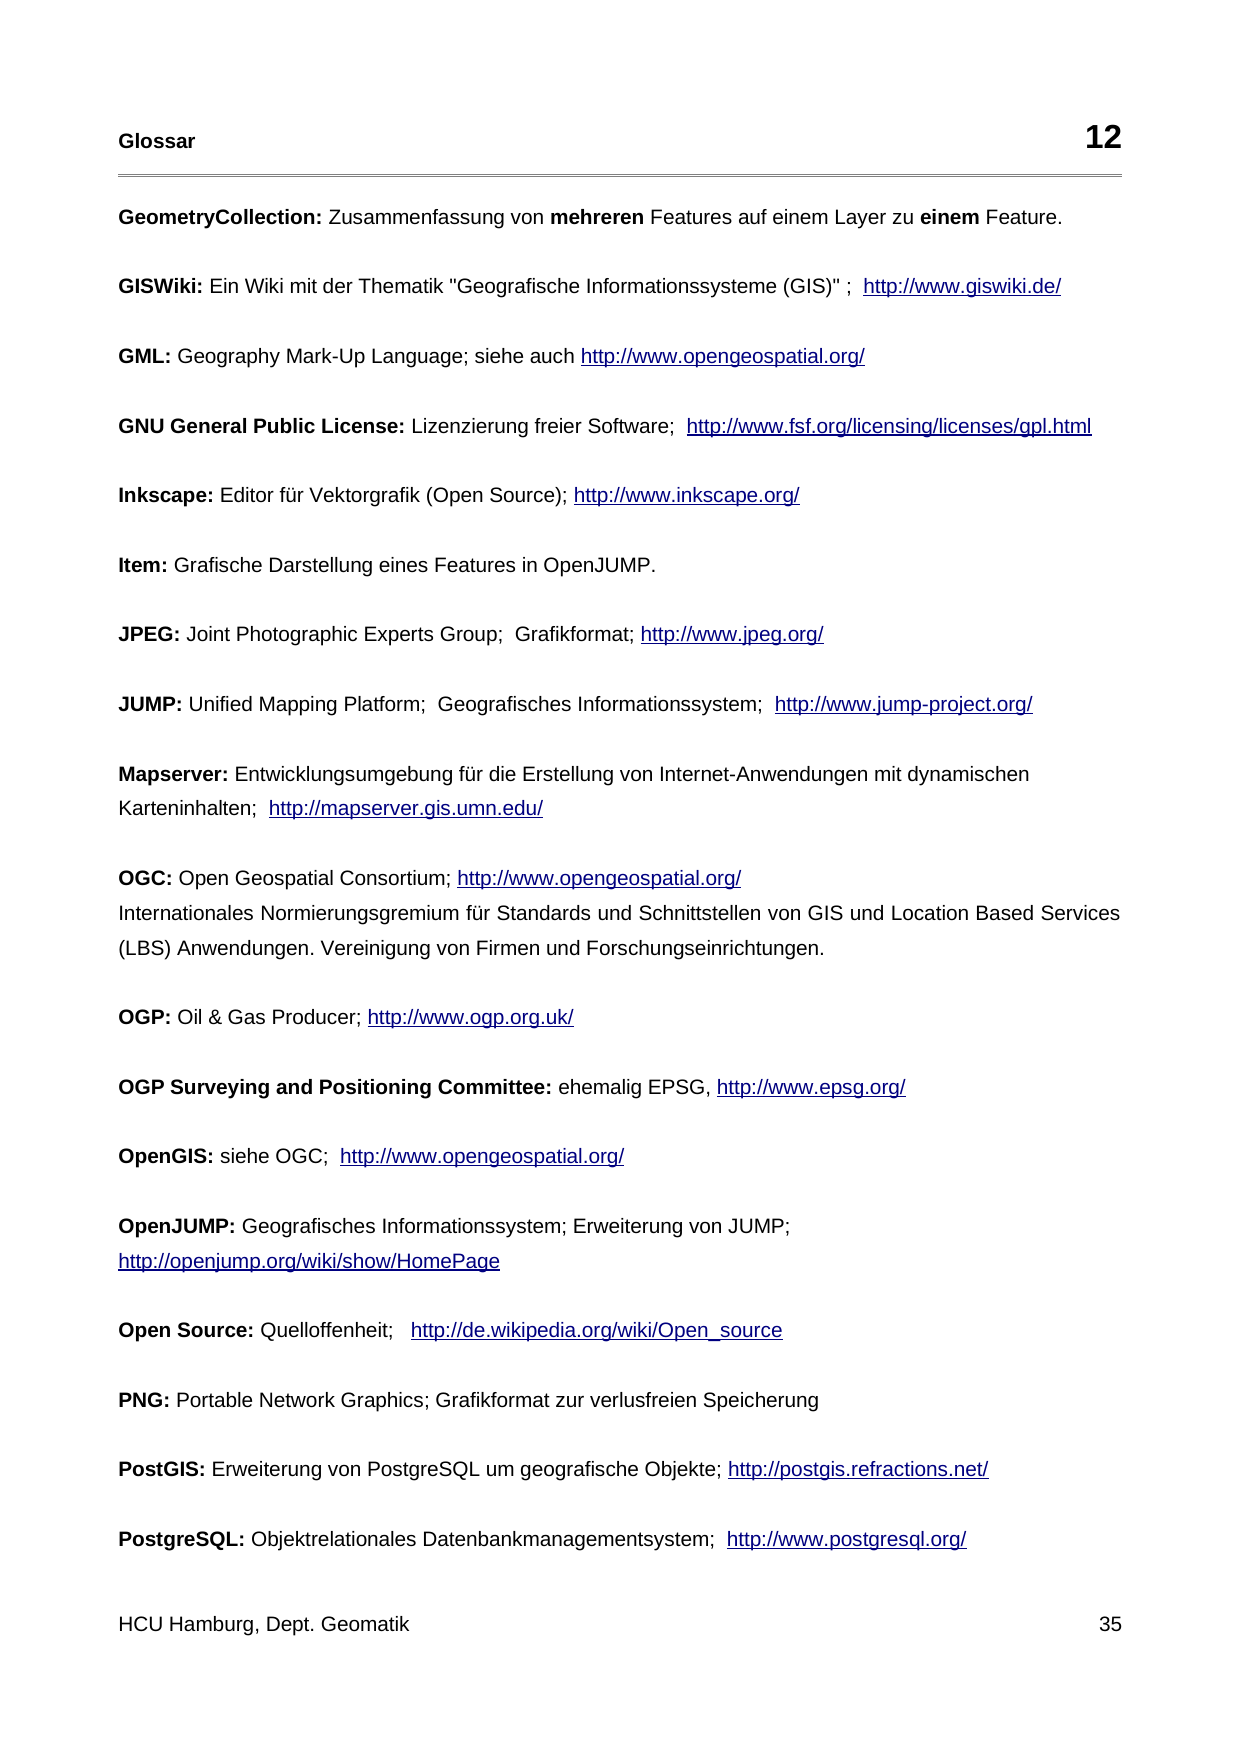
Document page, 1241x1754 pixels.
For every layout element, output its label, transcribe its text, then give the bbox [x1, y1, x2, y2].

text Mapserver: Entwicklungsumgebung für die Erstellung von Internet-Anwendungen mit dynamischen Karteninhalten; http://mapserver.gis.umn.edu/ [118, 762, 1122, 820]
text Open Source: Quelloffenheit; http://de.wikipedia.org/wiki/Open_source [118, 1319, 1122, 1342]
text GML: Geography Mark-Up Language; siehe auch http://www.opengeospatial.org/ [118, 345, 1122, 368]
text GISWiki: Ein Wiki mit der Thematik "Geografische Informationssysteme (GIS)" ; http://www.giswiki.de/ [118, 275, 1122, 298]
text GNU General Public License: Lizenzierung freier Software; http://www.fsf.org/licensing/licenses/gpl.html [118, 414, 1122, 438]
text OpenGIS: siehe OGC; http://www.opengeospatial.org/ [118, 1145, 1122, 1168]
text PNG: Portable Network Graphics; Grafikformat zur verlusfreien Speicherung [118, 1388, 1122, 1412]
text JUMP: Unified Mapping Platform; Geografisches Informationssystem; http://www.jump-project.org/ [118, 693, 1122, 716]
text PostGIS: Erweiterung von PostgreSQL um geografische Objekte; http://postgis.refractions.net/ [118, 1458, 1122, 1481]
text Internationales Normierungsgremium für Standards und Schnittstellen von GIS und Location Based Services (LBS) Anwendungen. Vereinigung von Firmen und Forschungseinrichtungen. [118, 901, 1122, 959]
text Item: Grafische Darstellung eines Features in OpenJUMP. [118, 553, 1122, 577]
text JPEG: Joint Photographic Experts Group; Grafikformat; http://www.jpeg.org/ [118, 623, 1122, 646]
text OGP: Oil & Gas Producer; http://www.ogp.org.uk/ [118, 1006, 1122, 1029]
text GeometryCollection: Zusammenfassung von mehreren Features auf einem Layer zu einem Feature. [118, 206, 1122, 229]
text Inkscape: Editor für Vektorgrafik (Open Source); http://www.inkscape.org/ [118, 484, 1122, 507]
text OGC: Open Geospatial Consortium; http://www.opengeospatial.org/ [118, 867, 1122, 890]
text PostgreSQL: Objektrelationales Datenbankmanagementsystem; http://www.postgresql.org/ [118, 1528, 1122, 1551]
text OGP Surveying and Positioning Committee: ehemalig EPSG, http://www.epsg.org/ [118, 1075, 1122, 1099]
text OpenJUMP: Geografisches Informationssystem; Erweiterung von JUMP; http://openjump.org/wiki/show/HomePage [118, 1214, 1122, 1273]
